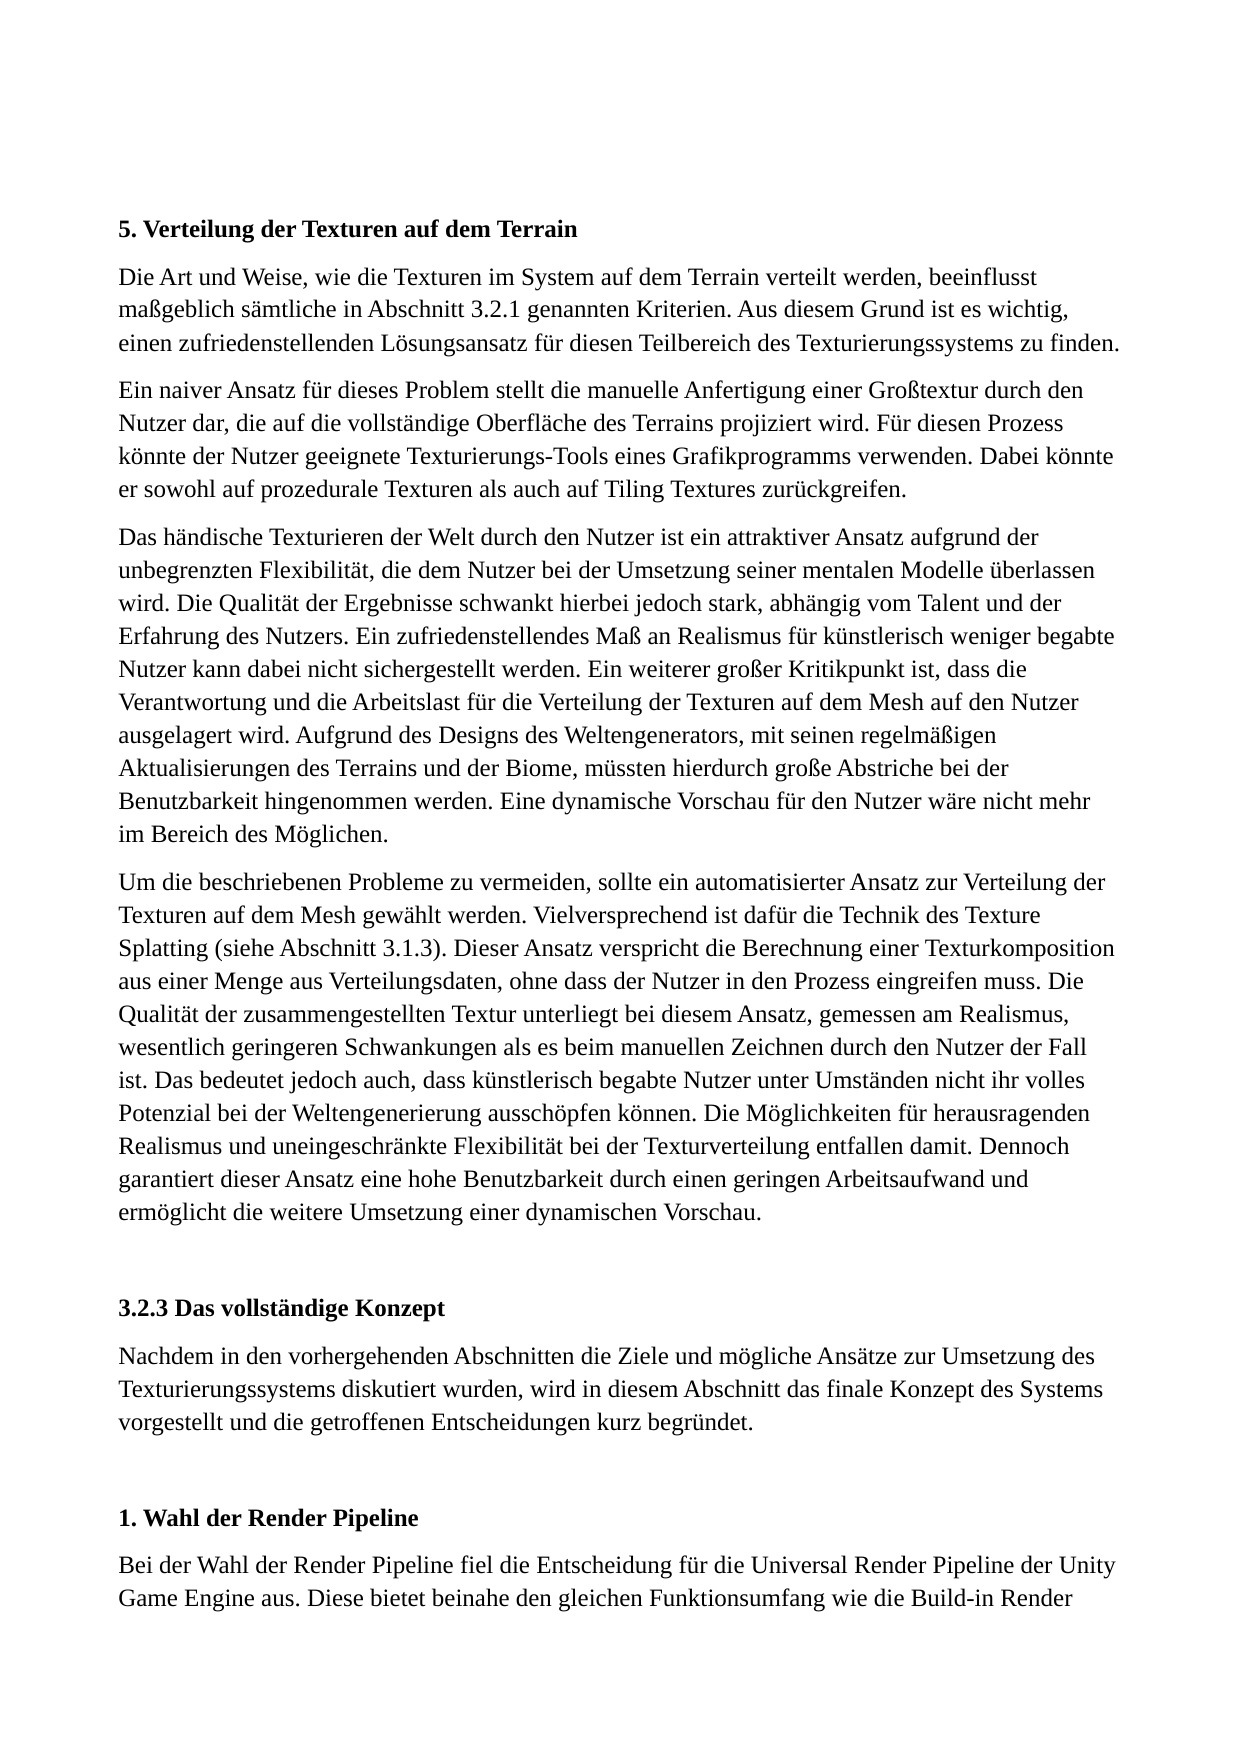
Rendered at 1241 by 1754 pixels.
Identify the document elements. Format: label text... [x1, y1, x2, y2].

text Um die beschriebenen Probleme zu vermeiden, sollte ein automatisierter Ansatz zur Verteilung der Texturen auf dem Mesh gewählt werden. Vielversprechend ist dafür die Technik des Texture Splatting (siehe Abschnitt 3.1.3). Dieser Ansatz verspricht die Berechnung einer Texturkomposition aus einer Menge aus Verteilungsdaten, ohne dass der Nutzer in den Prozess eingreifen muss. Die Qualität der zusammengestellten Textur unterliegt bei diesem Ansatz, gemessen am Realismus, wesentlich geringeren Schwankungen als es beim manuellen Zeichnen durch den Nutzer der Fall ist. Das bedeutet jedoch auch, dass künstlerisch begabte Nutzer unter Umständen nicht ihr volles Potenzial bei der Weltengenerierung ausschöpfen können. Die Möglichkeiten für herausragenden Realismus und uneingeschränkte Flexibilität bei der Texturverteilung entfallen damit. Dennoch garantiert dieser Ansatz eine hohe Benutzbarkeit durch einen geringen Arbeitsaufwand und ermöglicht die weitere Umsetzung einer dynamischen Vorschau. [118, 867, 1122, 1226]
text 5. Verteilung der Texturen auf dem Terrain [118, 214, 1122, 242]
text 1. Wahl der Render Pipeline [118, 1503, 1122, 1531]
text Nachdem in den vorhergehenden Abschnitten die Ziele und mögliche Ansätze zur Umsetzung des Texturierungssystems diskutiert wurden, wird in diesem Abschnitt das finale Konzept des Systems vorgestellt und die getroffenen Entscheidungen kurz begründet. [118, 1341, 1122, 1436]
text Die Art und Weise, wie die Texturen im System auf dem Terrain verteilt werden, beeinflusst maßgeblich sämtliche in Abschnitt 3.2.1 genannten Kriterien. Aus diesem Grund ist es wichtig, einen zufriedenstellenden Lösungsansatz für diesen Teilbereich des Texturierungssystems zu finden. [118, 262, 1122, 356]
text 3.2.3 Das vollständige Konzept [118, 1293, 1122, 1322]
text Bei der Wahl der Render Pipeline fiel die Entscheidung für die Universal Render Pipeline der Unity Game Engine aus. Diese bietet beinahe den gleichen Funktionsumfang wie die Build-in Render [118, 1550, 1122, 1612]
text Das händische Texturieren der Welt durch den Nutzer ist ein attraktiver Ansatz aufgrund der unbegrenzten Flexibilität, die dem Nutzer bei der Umsetzung seiner mentalen Modelle überlassen wird. Die Qualität der Ergebnisse schwankt hierbei jedoch stark, abhängig vom Talent und der Erfahrung des Nutzers. Ein zufriedenstellendes Maß an Realismus für künstlerisch weniger begabte Nutzer kann dabei nicht sichergestellt werden. Ein weiterer großer Kritikpunkt ist, dass die Verantwortung und die Arbeitslast für die Verteilung der Texturen auf dem Mesh auf den Nutzer ausgelagert wird. Aufgrund des Designs des Weltengenerators, mit seinen regelmäßigen Aktualisierungen des Terrains und der Biome, müssten hierdurch große Abstriche bei der Benutzbarkeit hingenommen werden. Eine dynamische Vorschau für den Nutzer wäre nicht mehr im Bereich des Möglichen. [118, 522, 1122, 848]
text Ein naiver Ansatz für dieses Problem stellt die manuelle Anfertigung einer Großtextur durch den Nutzer dar, die auf die vollständige Oberfläche des Terrains projiziert wird. Für diesen Prozess könnte der Nutzer geeignete Texturierungs-Tools eines Grafikprogramms verwenden. Dabei könnte er sowohl auf prozedurale Texturen als auch auf Tiling Textures zurückgreifen. [118, 375, 1122, 503]
